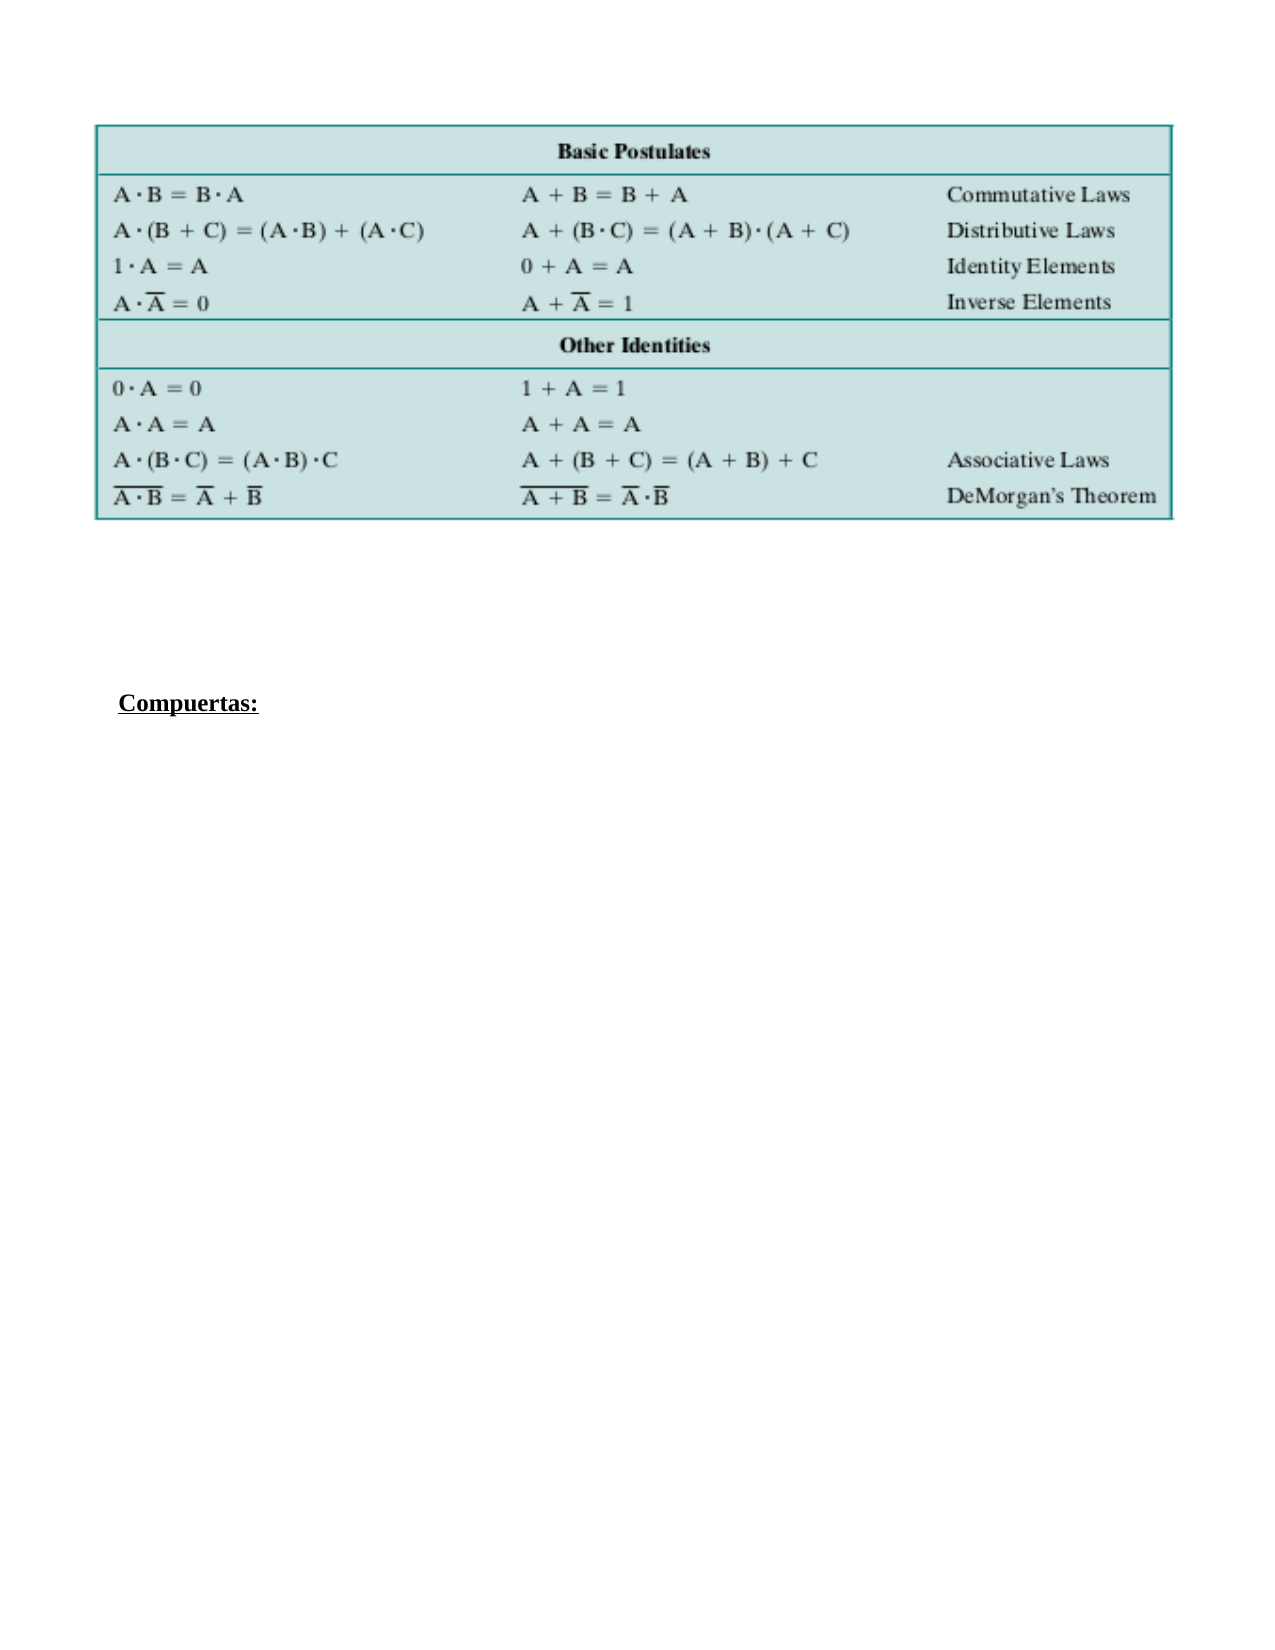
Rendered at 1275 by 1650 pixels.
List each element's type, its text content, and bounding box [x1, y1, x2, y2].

picture [1059, 118, 1194, 535]
text Compuertas: [118, 688, 1157, 717]
